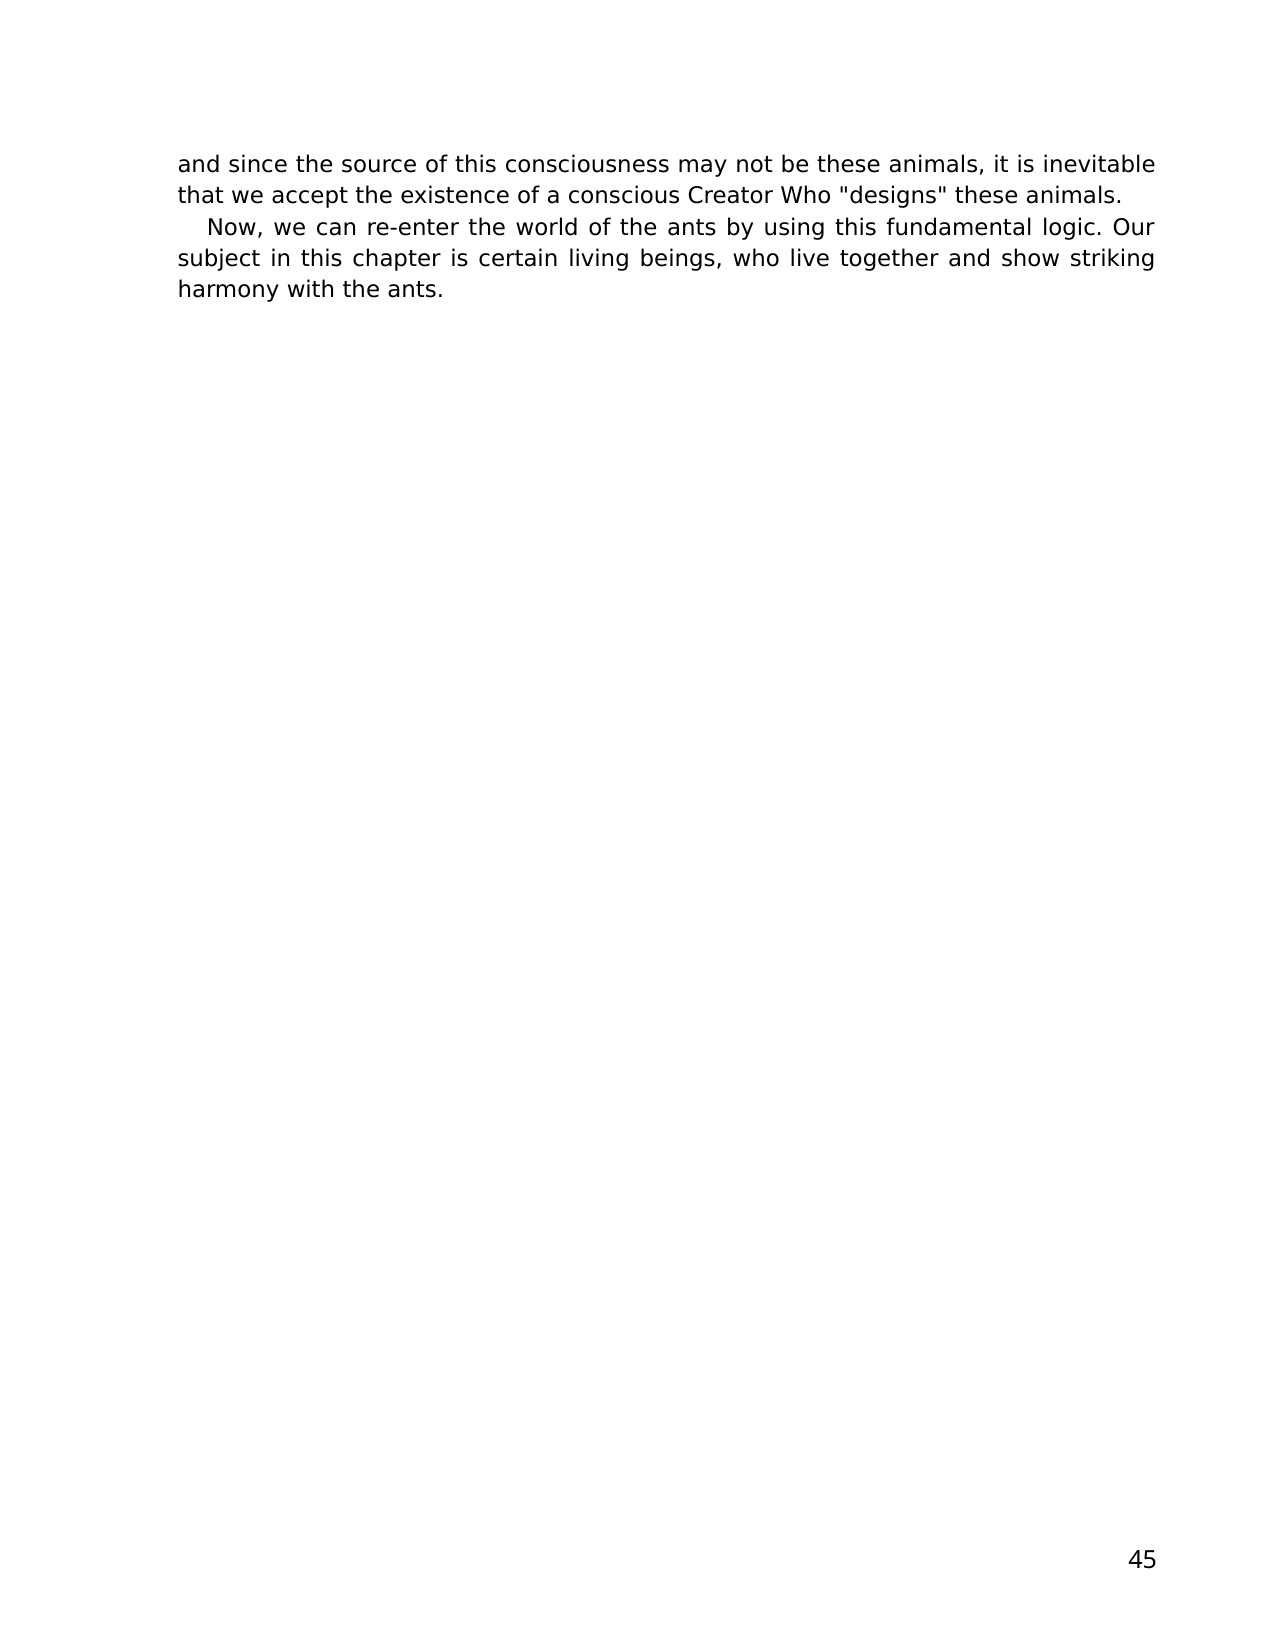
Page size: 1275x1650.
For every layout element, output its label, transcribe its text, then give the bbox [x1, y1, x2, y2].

text Now, we can re-enter the world of the ants by using this fundamental logic. Our subject in this chapter is certain living beings, who live together and show striking harmony with the ants. [177, 210, 1157, 304]
text and since the source of this consciousness may not be these animals, it is inevitable that we accept the existence of a conscious Creator Who "designs" these animals. [177, 148, 1157, 210]
